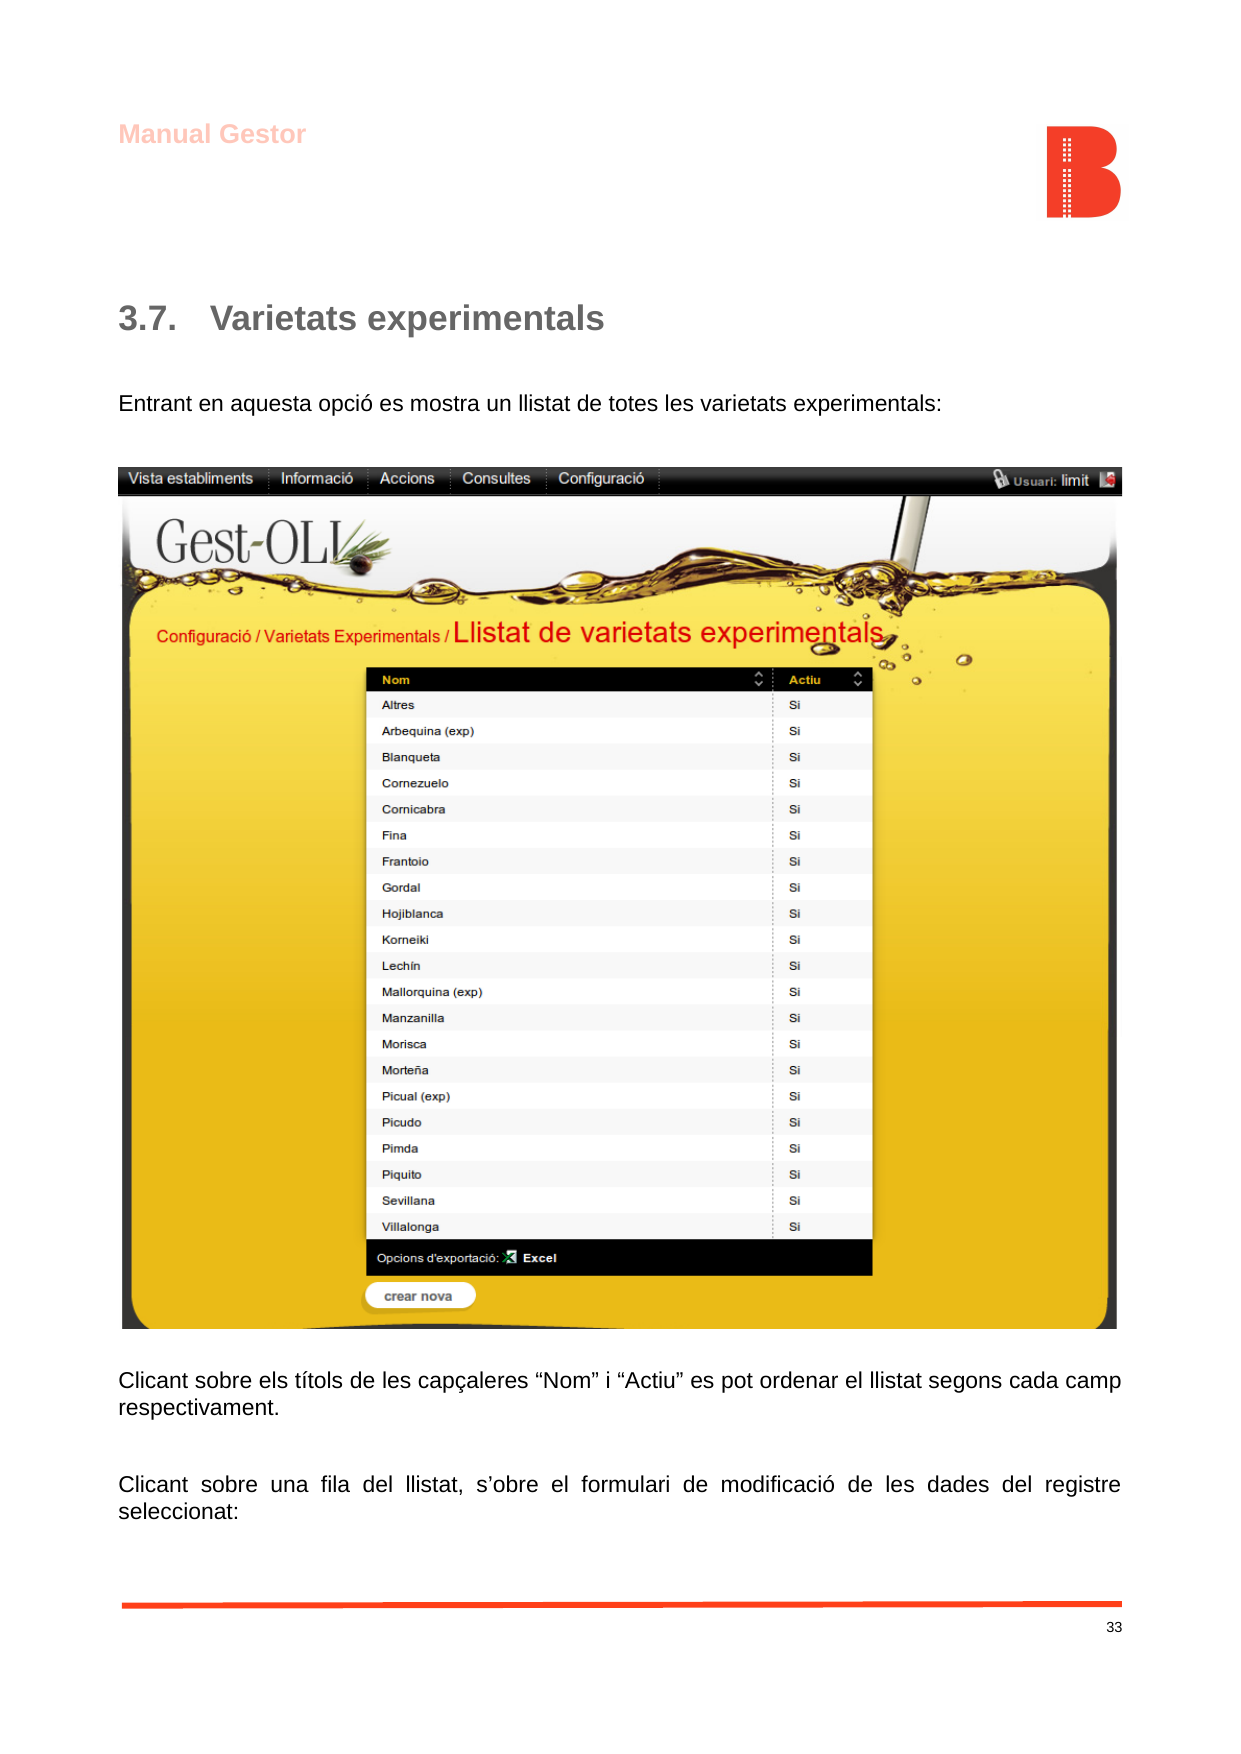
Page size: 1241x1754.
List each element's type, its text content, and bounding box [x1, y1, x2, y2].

subtitle Varietats experimentals [118, 298, 1122, 338]
picture [1036, 124, 1130, 221]
text Clicant sobre una fila del llistat, s’obre el formulari de modificació de les dades del registre seleccionat: [118, 1471, 1122, 1524]
text Clicant sobre els títols de les capçaleres “Nom” i “Actiu” es pot ordenar el llistat segons cada camp respectivament. [118, 1367, 1122, 1420]
picture [118, 467, 1123, 1329]
text Entrant en aquesta opció es mostra un llistat de totes les varietats experimentals: [118, 390, 1122, 416]
